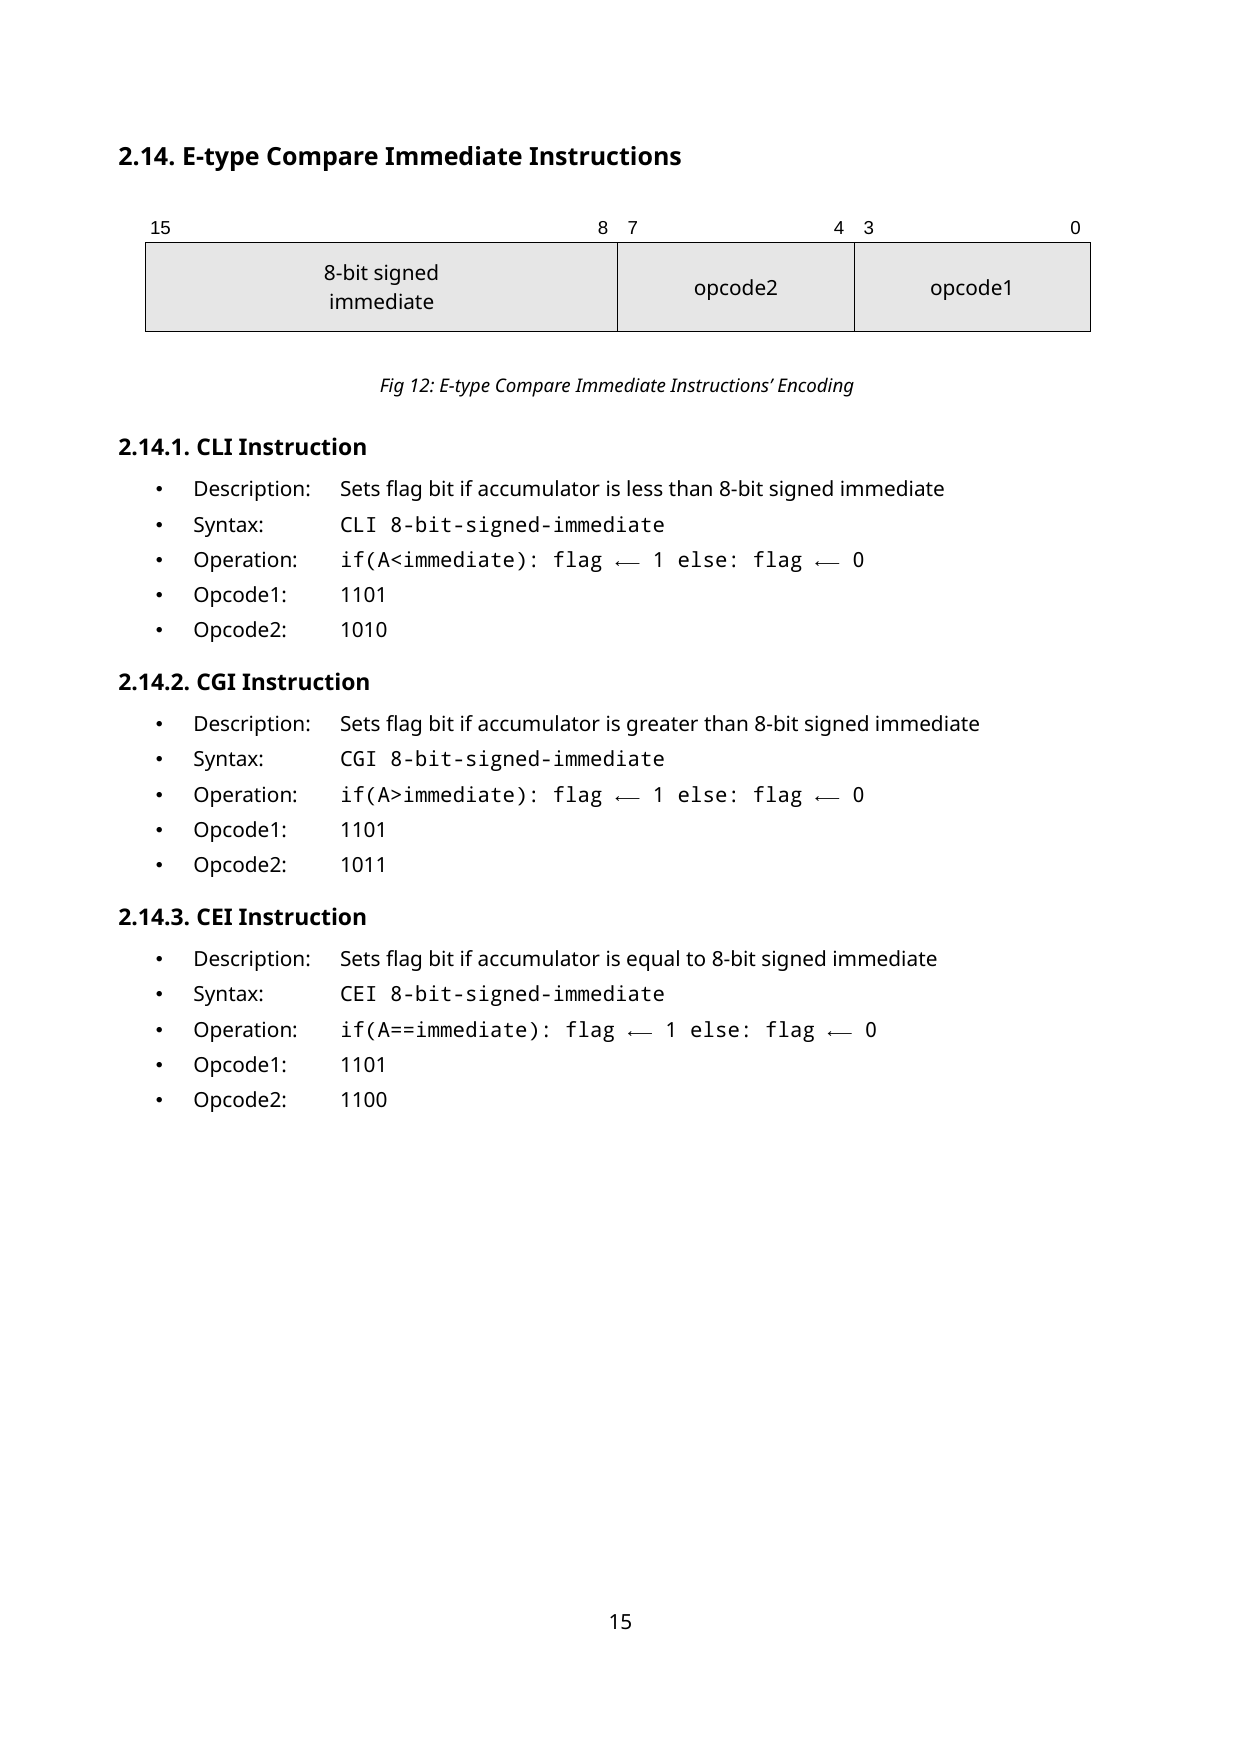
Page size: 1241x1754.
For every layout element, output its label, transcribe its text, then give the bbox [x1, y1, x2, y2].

list Opcode1: 1101 [156, 1050, 1122, 1078]
list Description: Sets flag bit if accumulator is greater than 8-bit signed immediate [156, 709, 1122, 738]
list Syntax: CGI 8-bit-signed-immediate [156, 744, 1122, 773]
list Syntax: CLI 8-bit-signed-immediate [156, 510, 1122, 538]
subtitle CEI Instruction [118, 900, 1122, 932]
list Opcode1: 1101 [156, 580, 1122, 609]
list Opcode2: 1011 [156, 851, 1122, 879]
subtitle CGI Instruction [118, 666, 1122, 697]
list Description: Sets flag bit if accumulator is less than 8-bit signed immediate [156, 474, 1122, 503]
list Opcode2: 1010 [156, 616, 1122, 644]
list Operation: if(A>immediate): flag ⟵ 1 else: flag ⟵ 0 [156, 780, 1122, 808]
list Operation: if(A==immediate): flag ⟵ 1 else: flag ⟵ 0 [156, 1015, 1122, 1043]
list Opcode2: 1100 [156, 1085, 1122, 1114]
list Description: Sets flag bit if accumulator is equal to 8-bit signed immediate [156, 944, 1122, 973]
list Opcode1: 1101 [156, 815, 1122, 844]
list Syntax: CEI 8-bit-signed-immediate [156, 979, 1122, 1008]
subtitle E-type Compare Immediate Instructions [118, 139, 1122, 173]
text Fig 12: E-type Compare Immediate Instructions’ Encoding [145, 219, 1091, 242]
list Operation: if(A<immediate): flag ⟵ 1 else: flag ⟵ 0 [156, 545, 1122, 573]
text Fig 12: E-type Compare Immediate Instructions’ Encoding [145, 332, 1091, 398]
subtitle CLI Instruction [118, 183, 1122, 462]
